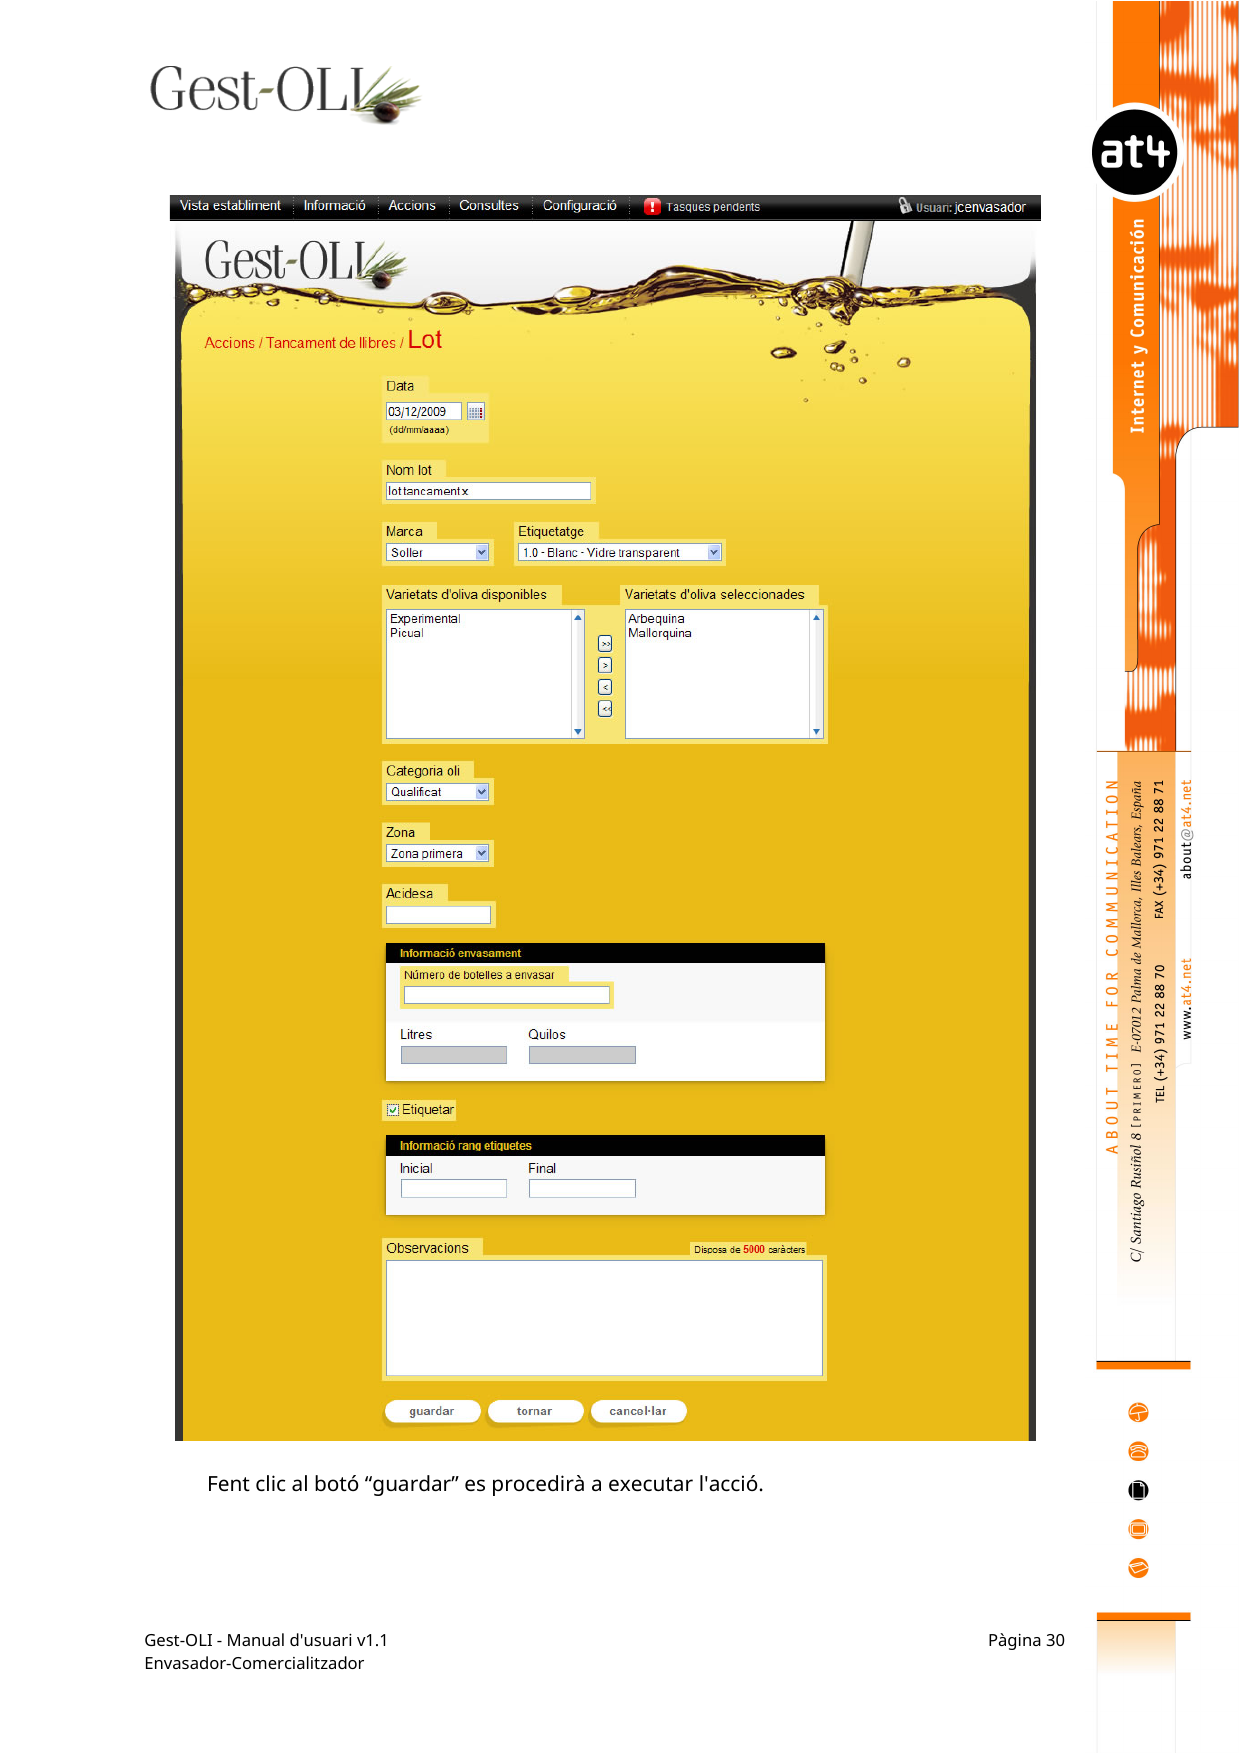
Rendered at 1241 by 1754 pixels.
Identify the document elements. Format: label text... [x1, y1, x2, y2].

picture [149, 66, 423, 126]
picture [169, 195, 1041, 1441]
picture [1085, 1, 1239, 1753]
text Fent clic al botó “guardar” es procedirà a executar l'acció. [207, 1469, 1078, 1497]
